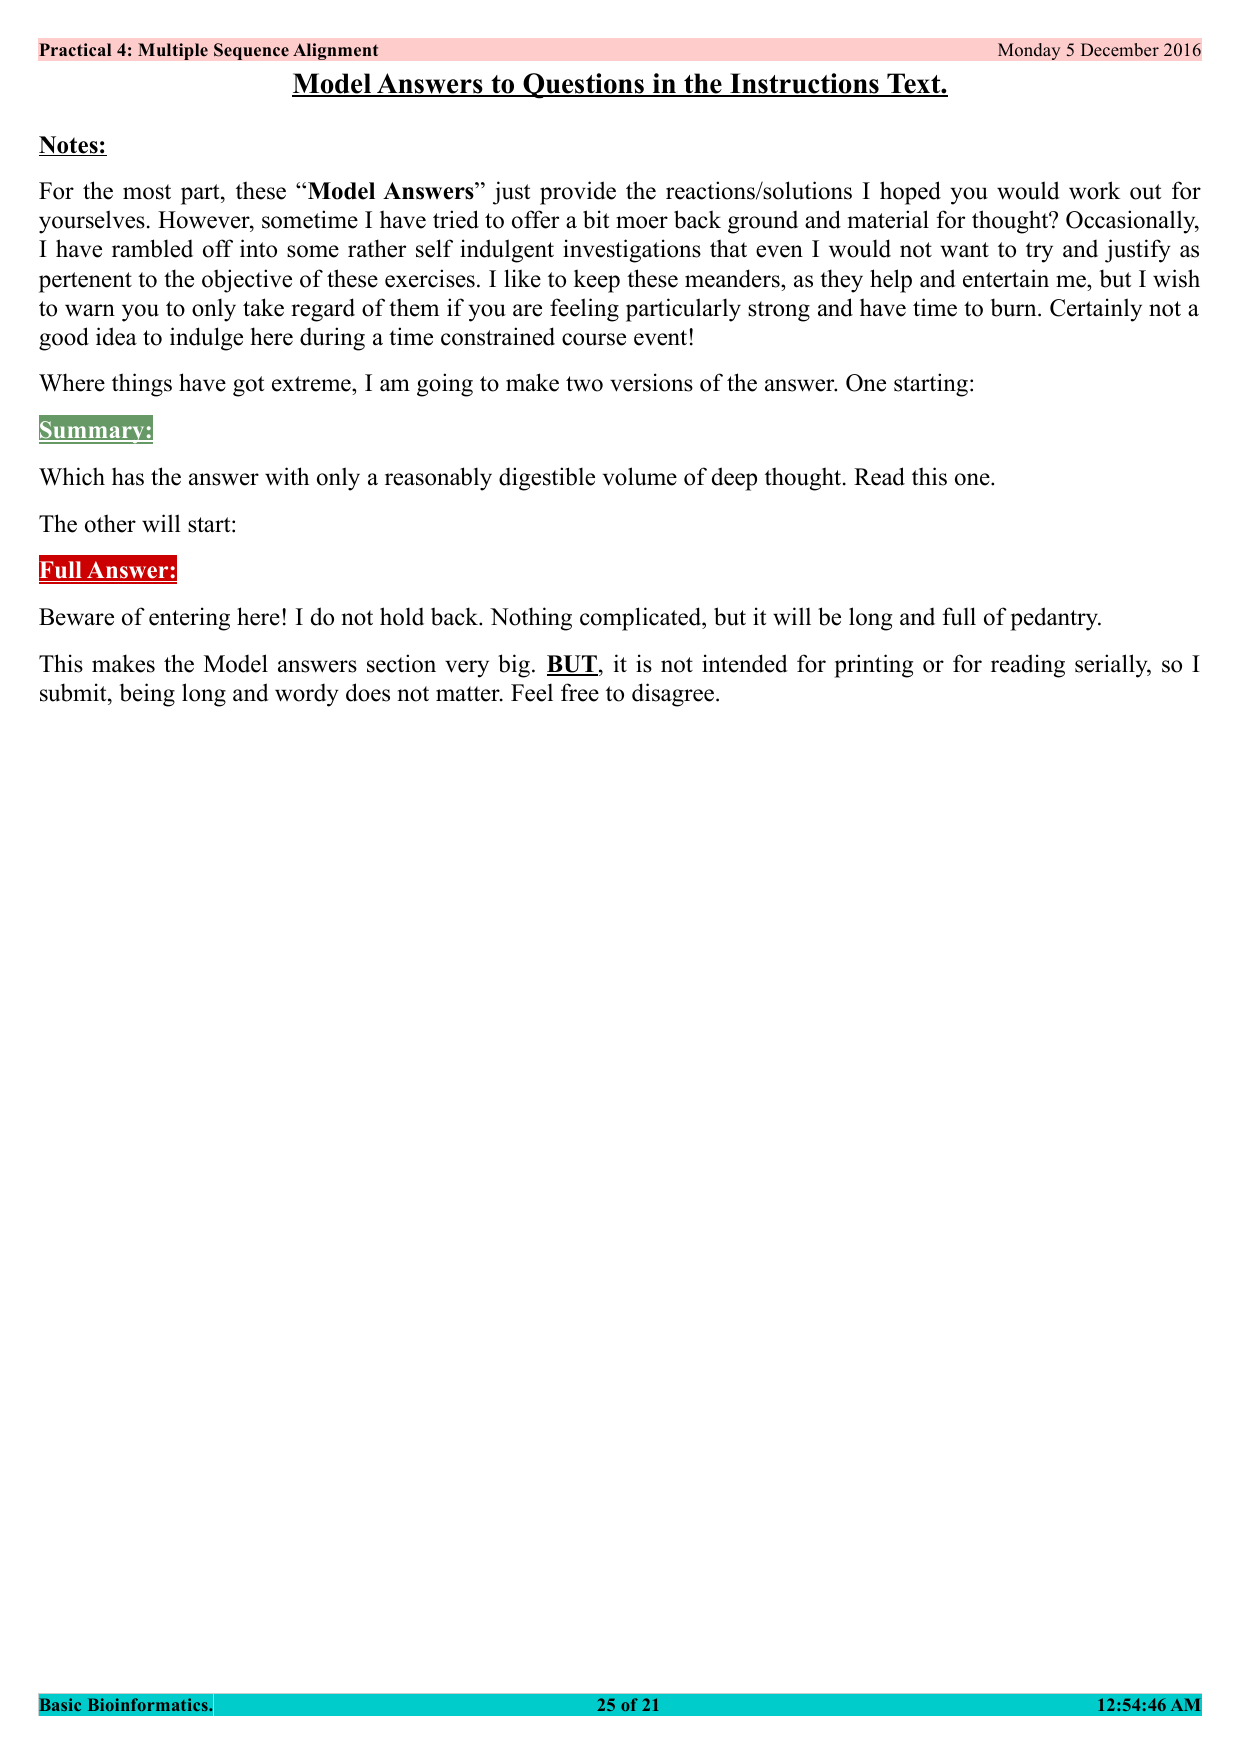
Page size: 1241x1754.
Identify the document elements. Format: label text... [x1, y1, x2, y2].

text Summary: [38, 415, 1202, 444]
text Beware of entering here! I do not hold back. Nothing complicated, but it will be long and full of pedantry. [38, 602, 1202, 631]
text Model Answers to Questions in the Instructions Text. [38, 66, 1202, 100]
text Notes: [38, 129, 1202, 158]
text For the most part, these “Model Answers” just provide the reactions/solutions I hoped you would work out for yourselves. However, sometime I have tried to offer a bit moer back ground and material for thought? Occasionally, I have rambled off into some rather self indulgent investigations that even I would not want to try and justify as pertenent to the objective of these exercises. I like to keep these meanders, as they help and entertain me, but I wish to warn you to only take regard of them if you are feeling particularly strong and have time to burn. Certainly not a good idea to indulge here during a time constrained course event! [38, 176, 1202, 351]
text The other will start: [38, 509, 1202, 538]
text This makes the Model answers section very big. BUT, it is not intended for printing or for reading serially, so I submit, being long and wordy does not matter. Feel free to disagree. [38, 649, 1202, 707]
text Which has the answer with only a reasonably digestible volume of deep thought. Read this one. [38, 462, 1202, 491]
text Where things have got extreme, I am going to make two versions of the answer. One starting: [38, 368, 1202, 397]
text Full Answer: [38, 555, 1202, 584]
